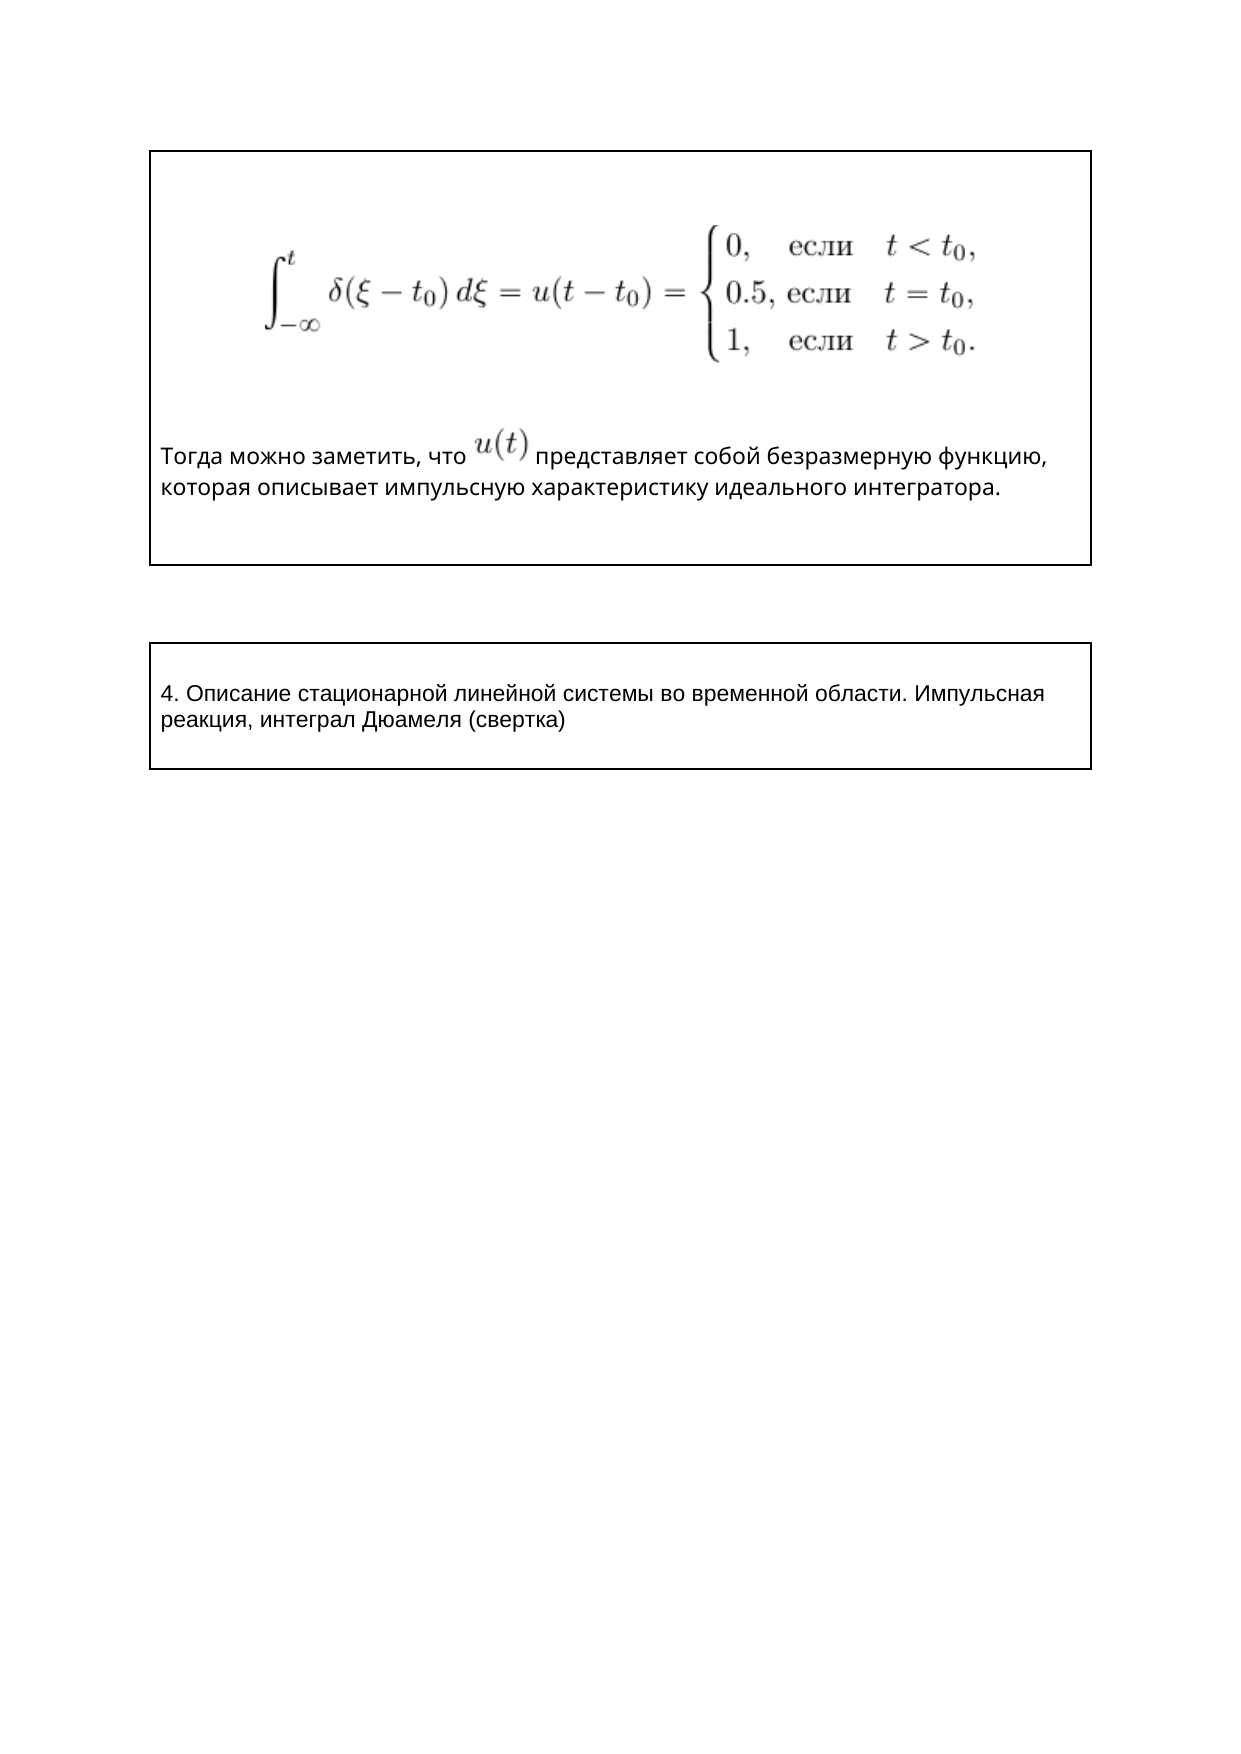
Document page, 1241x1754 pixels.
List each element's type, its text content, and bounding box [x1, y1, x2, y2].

picture [472, 428, 529, 464]
table_header 4. Описание стационарной линейной системы во временной области. Импульсная реакция, интеграл Дюамеля (свертка) [151, 644, 1090, 768]
picture [264, 225, 976, 366]
table_cell Тогда можно заметить, что представляет собой безразмерную функцию, которая описывает импульсную характеристику идеального интегратора. [151, 152, 1090, 564]
